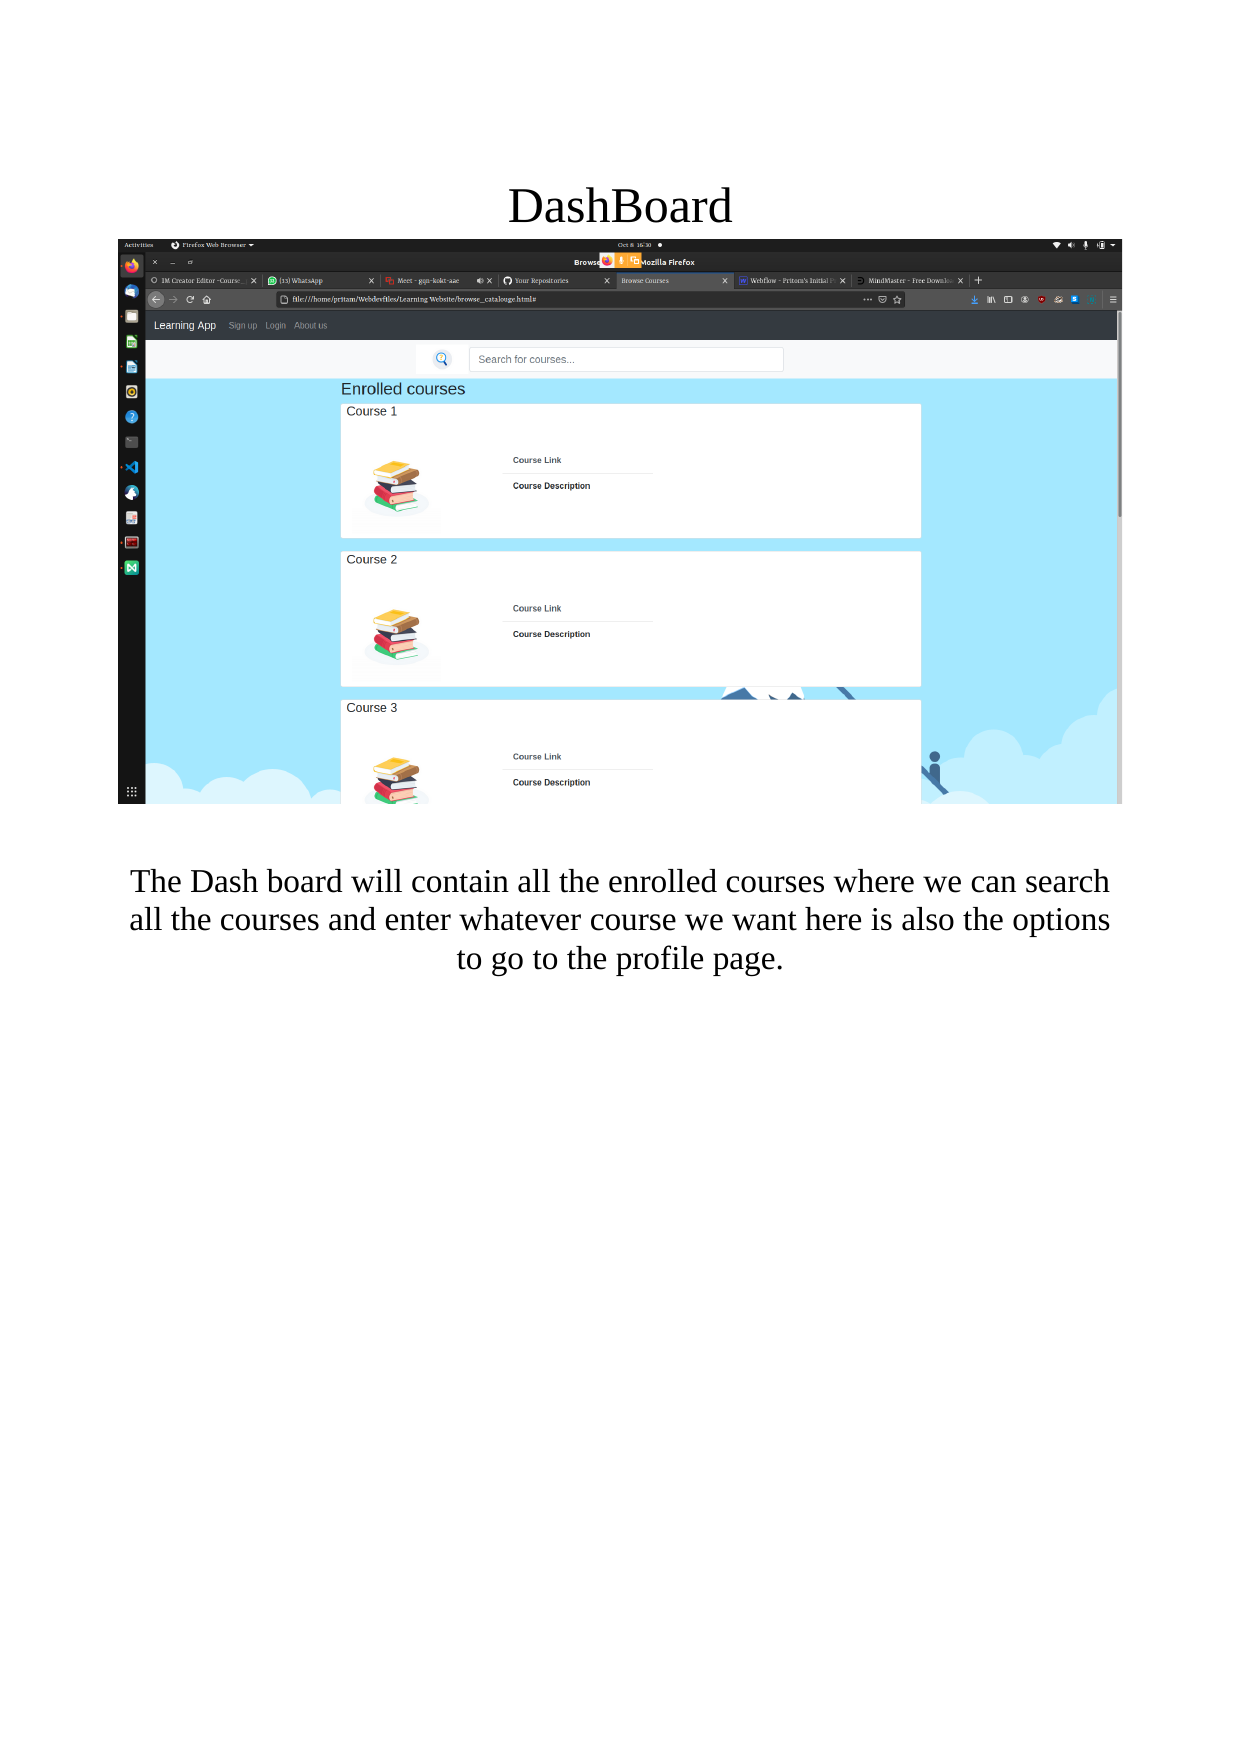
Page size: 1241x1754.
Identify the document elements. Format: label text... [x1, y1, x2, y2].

text The Dash board will contain all the enrolled courses where we can search all the courses and enter whatever course we want here is also the options to go to the profile page. [118, 861, 1122, 976]
picture [118, 239, 1123, 804]
text DashBoard [118, 176, 1122, 233]
